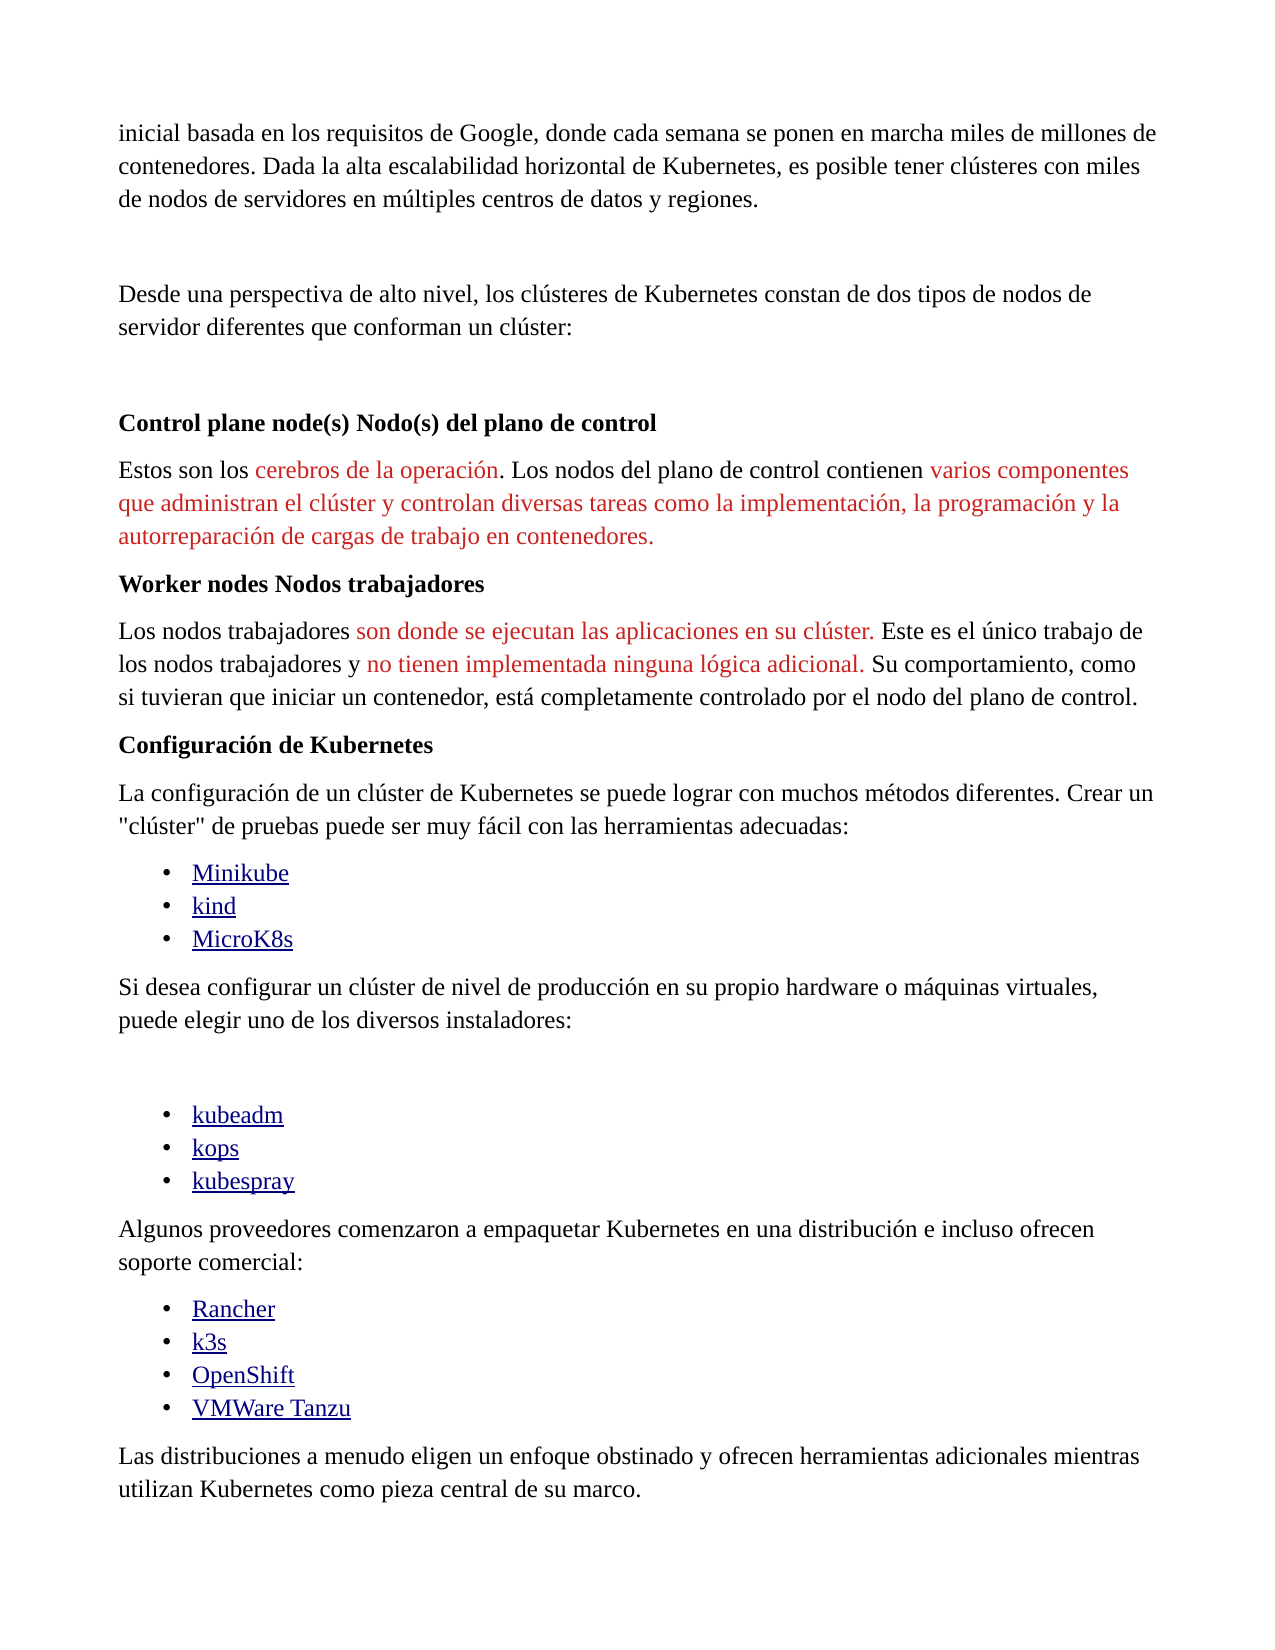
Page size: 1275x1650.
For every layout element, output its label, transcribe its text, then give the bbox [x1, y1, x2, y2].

text Control plane node(s) Nodo(s) del plano de control [118, 408, 1157, 436]
list kind [162, 891, 1157, 920]
list kubeadm [162, 1100, 1157, 1129]
text Las distribuciones a menudo eligen un enfoque obstinado y ofrecen herramientas adicionales mientras utilizan Kubernetes como pieza central de su marco. [118, 1441, 1157, 1503]
list OpenShift [162, 1361, 1157, 1389]
text Desde una perspectiva de alto nivel, los clústeres de Kubernetes constan de dos tipos de nodos de servidor diferentes que conforman un clúster: [118, 279, 1157, 341]
text inicial basada en los requisitos de Google, donde cada semana se ponen en marcha miles de millones de contenedores. Dada la alta escalabilidad horizontal de Kubernetes, es posible tener clústeres con miles de nodos de servidores en múltiples centros de datos y regiones. [118, 118, 1157, 213]
list Minikube [162, 858, 1157, 887]
list kubespray [162, 1166, 1157, 1195]
list kops [162, 1133, 1157, 1162]
list MicroK8s [162, 924, 1157, 953]
text La configuración de un clúster de Kubernetes se puede lograr con muchos métodos diferentes. Crear un "clúster" de pruebas puede ser muy fácil con las herramientas adecuadas: [118, 778, 1157, 839]
text Si desea configurar un clúster de nivel de producción en su propio hardware o máquinas virtuales, puede elegir uno de los diversos instaladores: [118, 972, 1157, 1034]
text Estos son los cerebros de la operación. Los nodos del plano de control contienen varios componentes que administran el clúster y controlan diversas tareas como la implementación, la programación y la autorreparación de cargas de trabajo en contenedores. [118, 455, 1157, 550]
text Configuración de Kubernetes [118, 730, 1157, 759]
list VMWare Tanzu [162, 1393, 1157, 1422]
text Algunos proveedores comenzaron a empaquetar Kubernetes en una distribución e incluso ofrecen soporte comercial: [118, 1214, 1157, 1276]
text Los nodos trabajadores son donde se ejecutan las aplicaciones en su clúster. Este es el único trabajo de los nodos trabajadores y no tienen implementada ninguna lógica adicional. Su comportamiento, como si tuvieran que iniciar un contenedor, está completamente controlado por el nodo del plano de control. [118, 616, 1157, 711]
list Rancher [162, 1294, 1157, 1323]
list k3s [162, 1327, 1157, 1356]
text Worker nodes Nodos trabajadores [118, 569, 1157, 598]
